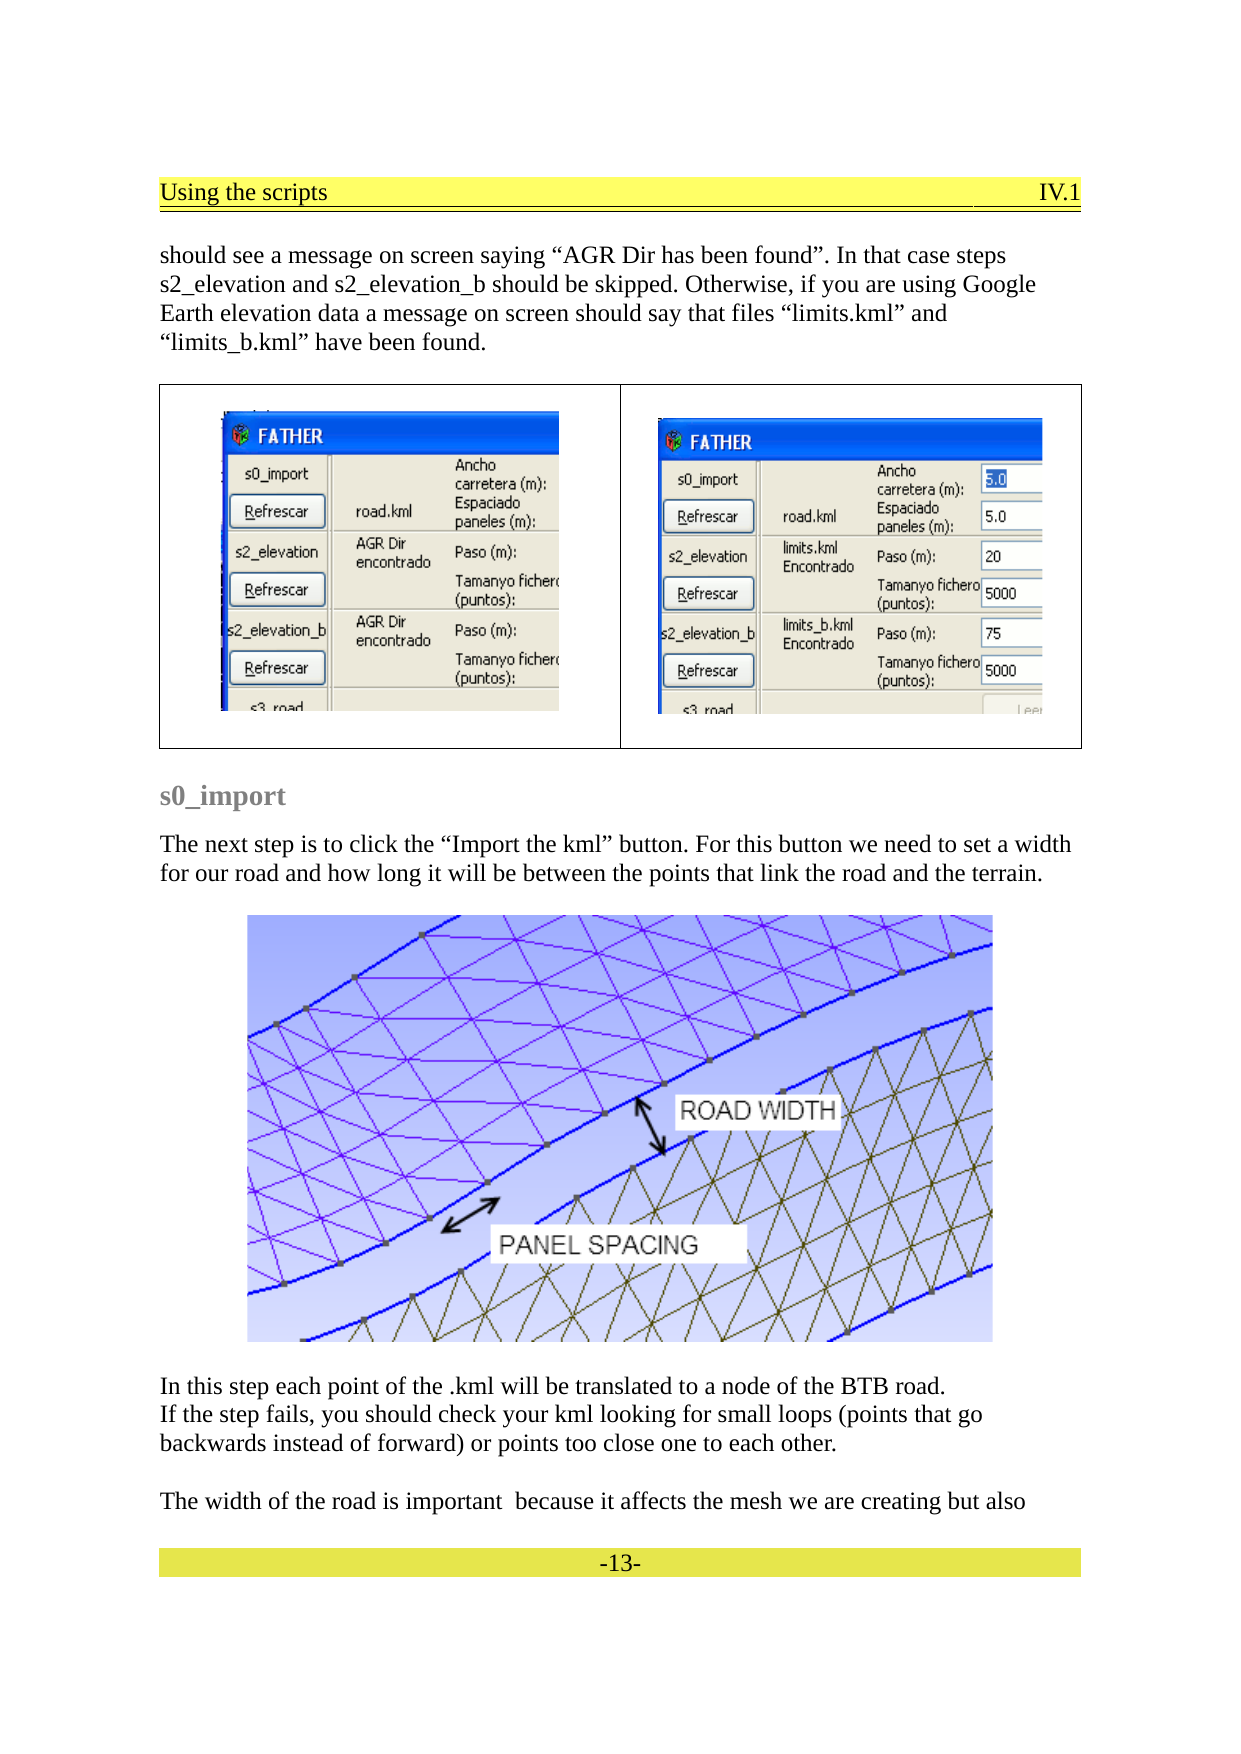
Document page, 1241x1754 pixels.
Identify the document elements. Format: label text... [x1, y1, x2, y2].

text should see a message on screen saying “AGR Dir has been found”. In that case steps s2_elevation and s2_elevation_b should be skipped. Otherwise, if you are using Google Earth elevation data a message on screen should say that files “limits.kml” and “limits_b.kml” have been found. [159, 240, 1081, 355]
table_header [160, 385, 620, 748]
text The width of the road is important because it affects the mesh we are creating but also [159, 1486, 1081, 1514]
table_header [621, 385, 1081, 748]
text In this step each point of the .kml will be translated to a node of the BTB road. [159, 1371, 1081, 1399]
text The next step is to click the “Import the kml” button. For this button we need to set a width for our road and how long it will be between the points that link the road and the terrain. [159, 829, 1081, 887]
picture [247, 915, 993, 1342]
subtitle s0_import [159, 778, 1081, 811]
text If the step fails, you should check your kml looking for small loops (points that go backwards instead of forward) or points too close one to each other. [159, 1399, 1081, 1457]
